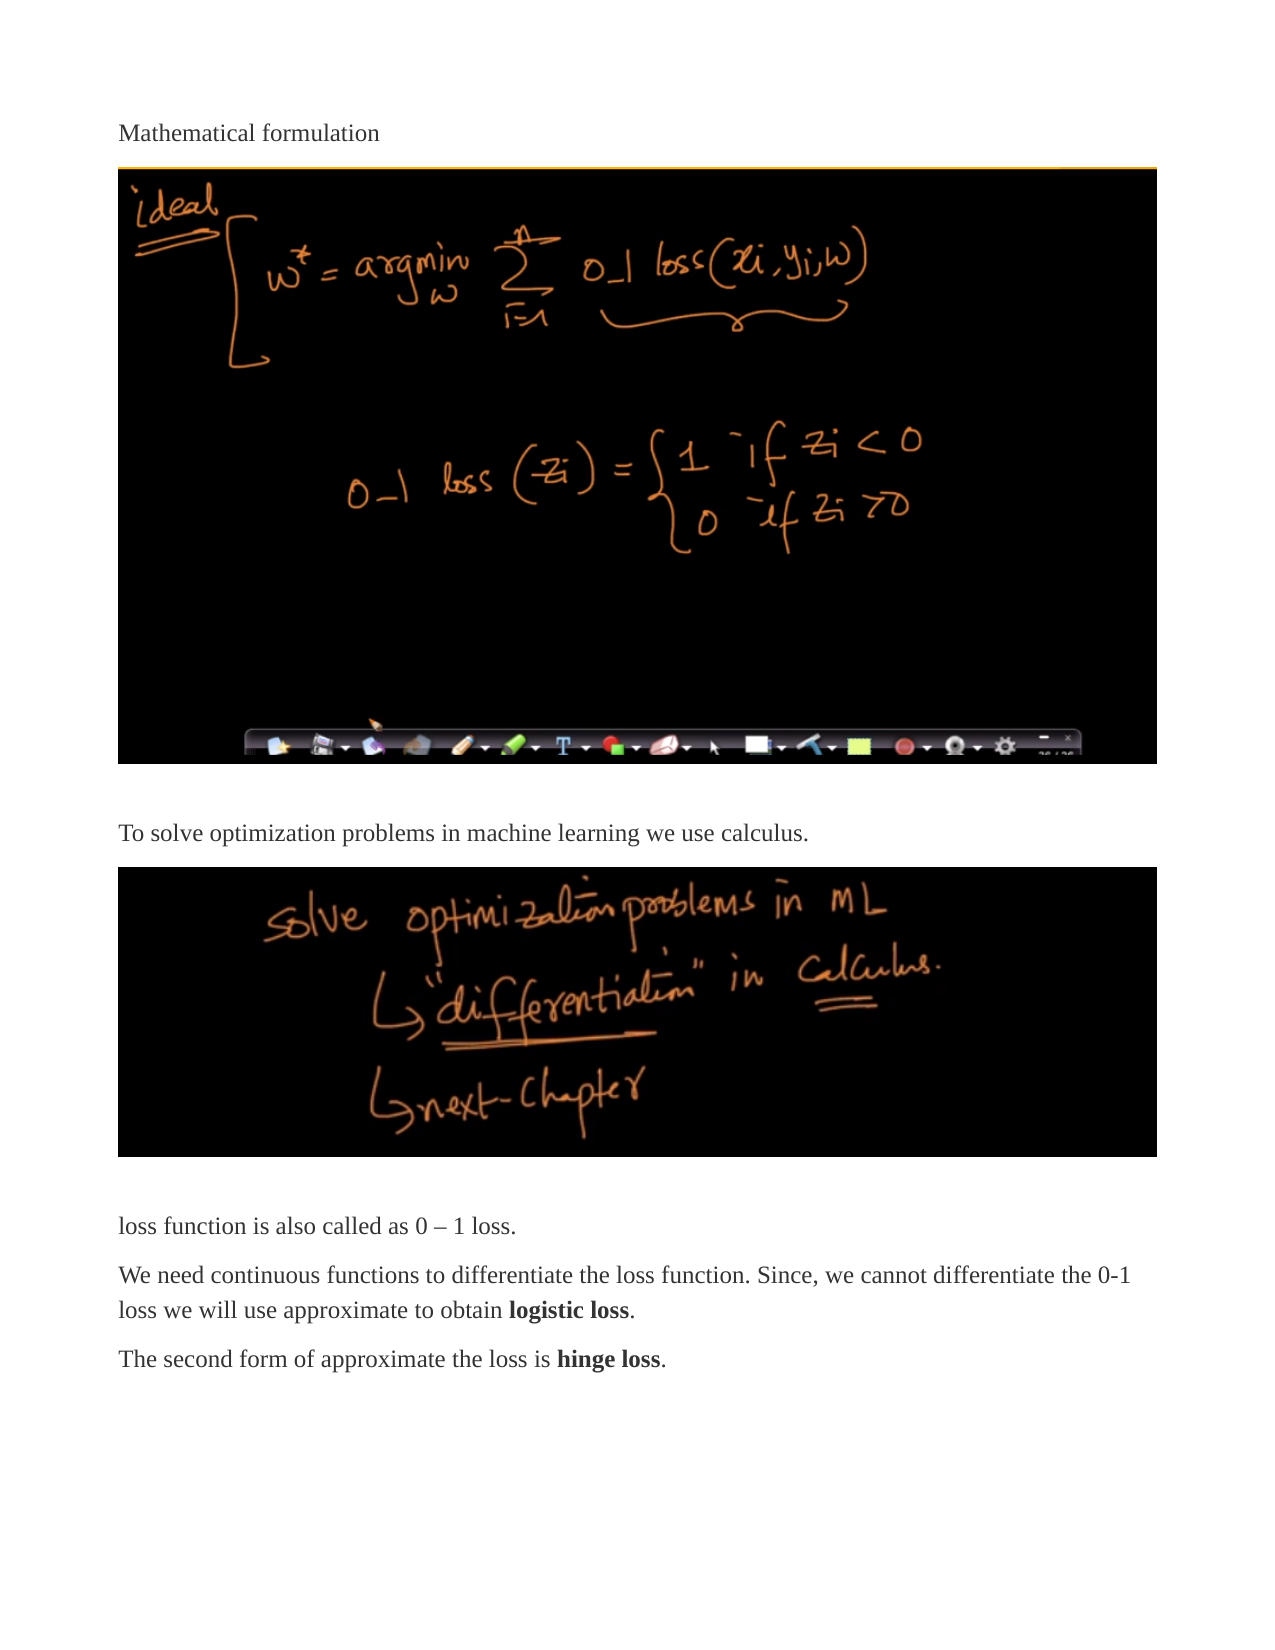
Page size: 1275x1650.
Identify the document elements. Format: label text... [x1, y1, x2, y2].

picture [118, 167, 1157, 764]
text loss function is also called as 0 – 1 loss. [118, 1211, 1157, 1240]
text We need continuous functions to differentiate the loss function. Since, we cannot differentiate the 0-1 loss we will use approximate to obtain logistic loss. [118, 1260, 1157, 1323]
text Mathematical formulation [118, 118, 1157, 147]
text To solve optimization problems in machine learning we use calculus. [118, 818, 1157, 847]
picture [118, 867, 1157, 1157]
text The second form of approximate the loss is hinge loss. [118, 1344, 1157, 1373]
